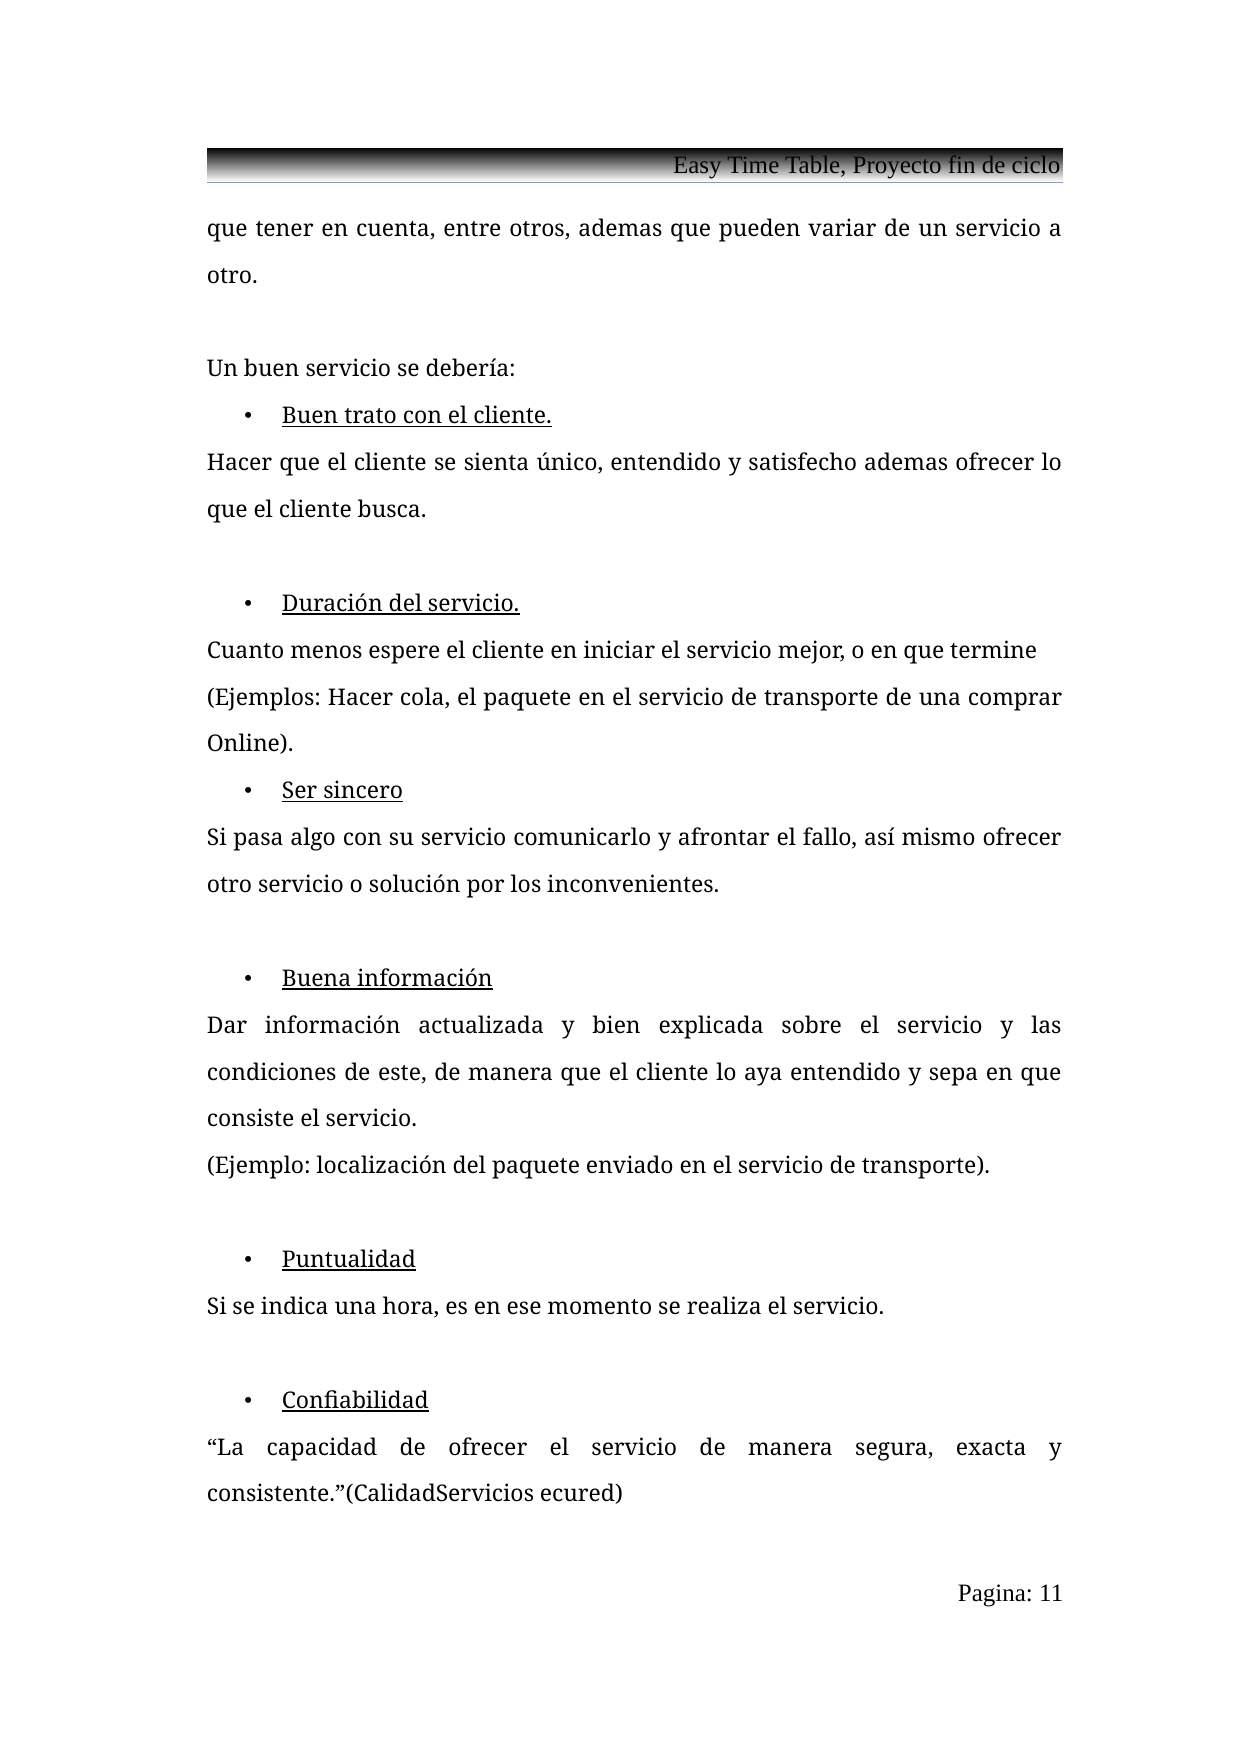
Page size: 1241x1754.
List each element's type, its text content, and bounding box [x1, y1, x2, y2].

text Un buen servicio se debería: [207, 352, 1063, 384]
text “La capacidad de ofrecer el servicio de manera segura, exacta y consistente.”(CalidadServicios ecured) [207, 1431, 1063, 1509]
list Buen trato con el cliente. [244, 399, 1063, 431]
text Si se indica una hora, es en ese momento se realiza el servicio. [207, 1290, 1063, 1321]
list Buena información [244, 962, 1063, 993]
text Dar información actualizada y bien explicada sobre el servicio y las condiciones de este, de manera que el cliente lo aya entendido y sepa en que consiste el servicio. [207, 1009, 1063, 1134]
text (Ejemplos: Hacer cola, el paquete en el servicio de transporte de una comprar Online). [207, 681, 1063, 759]
text (Ejemplo: localización del paquete enviado en el servicio de transporte). [207, 1149, 1063, 1181]
text Si pasa algo con su servicio comunicarlo y afrontar el fallo, así mismo ofrecer otro servicio o solución por los inconvenientes. [207, 821, 1063, 899]
text que tener en cuenta, entre otros, ademas que pueden variar de un servicio a otro. [207, 212, 1063, 290]
text Hacer que el cliente se sienta único, entendido y satisfecho ademas ofrecer lo que el cliente busca. [207, 446, 1063, 524]
list Confiabilidad [244, 1384, 1063, 1415]
text Cuanto menos espere el cliente en iniciar el servicio mejor, o en que termine [207, 634, 1063, 665]
list Ser sincero [244, 774, 1063, 806]
list Duración del servicio. [244, 587, 1063, 618]
list Puntualidad [244, 1243, 1063, 1274]
